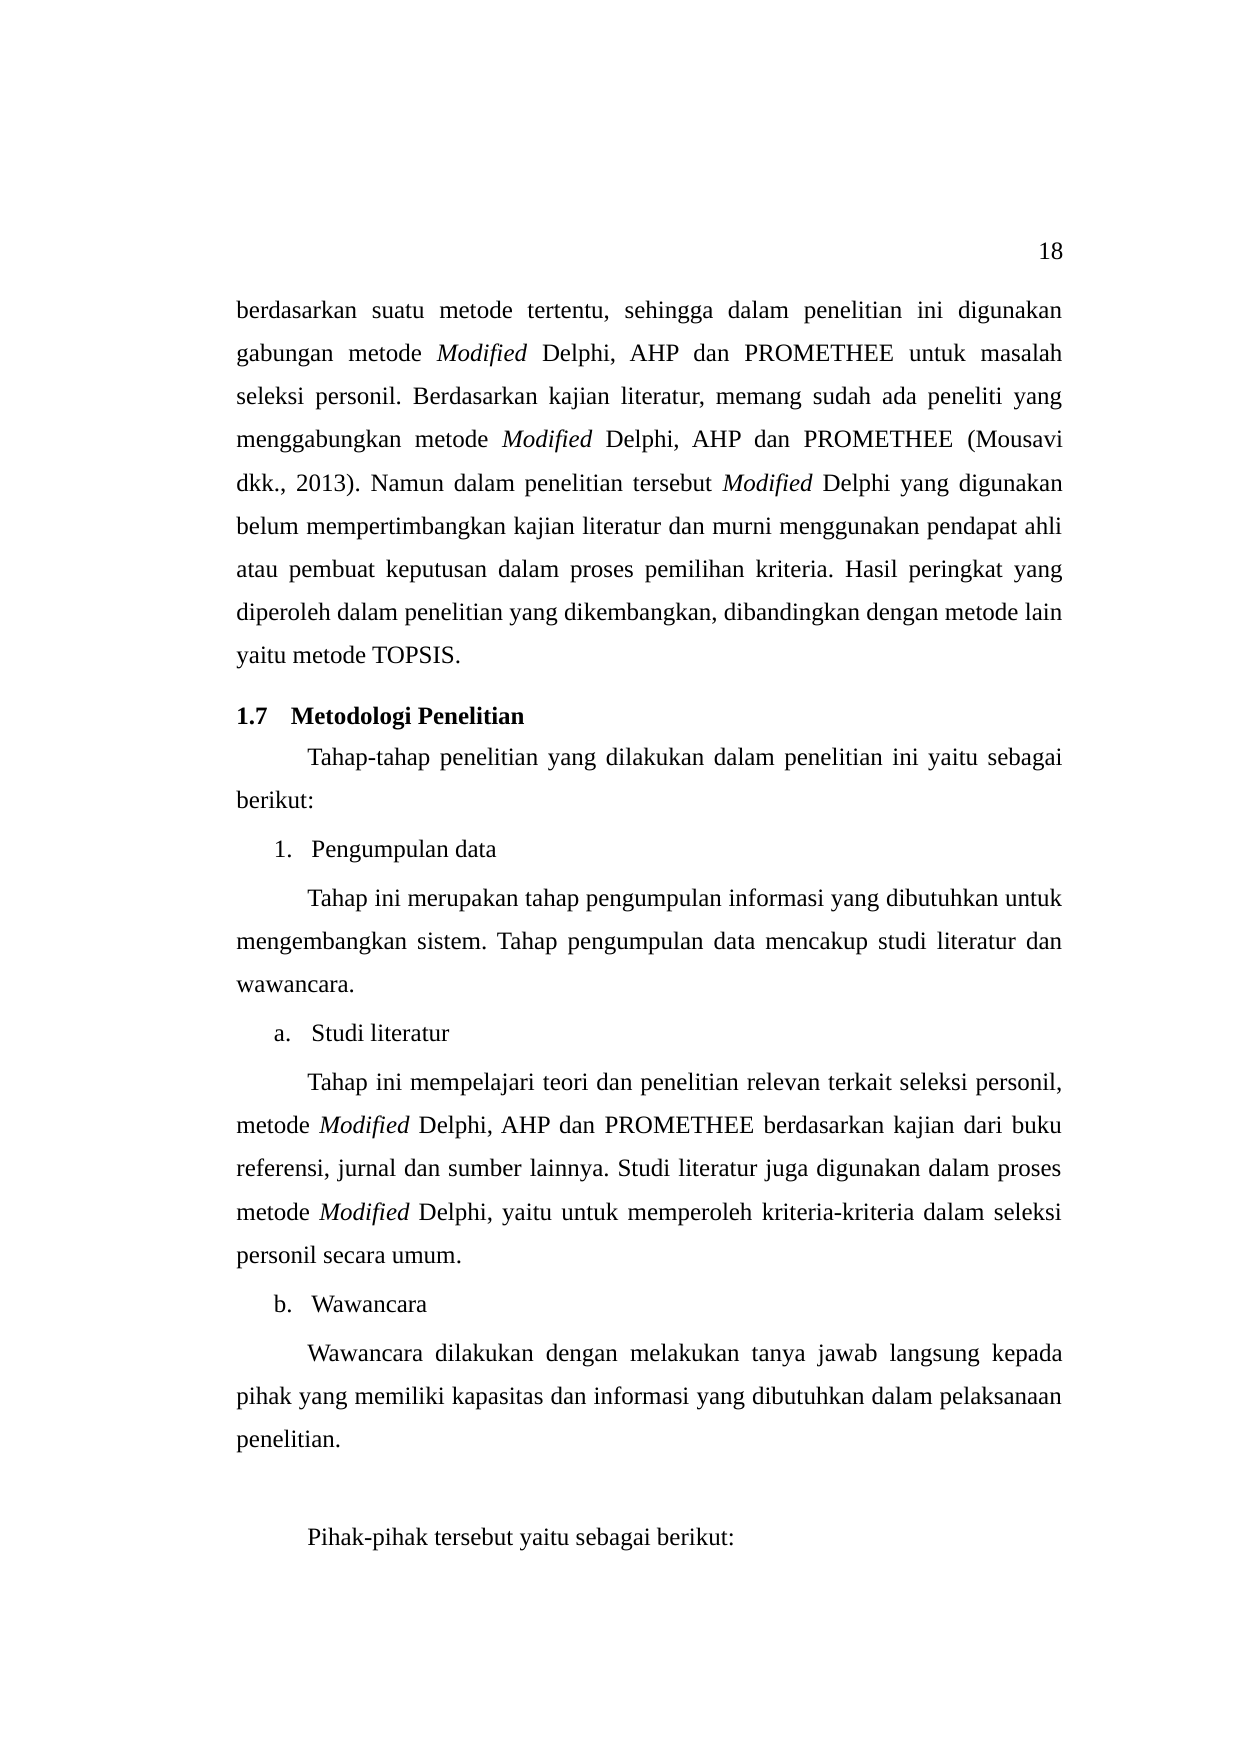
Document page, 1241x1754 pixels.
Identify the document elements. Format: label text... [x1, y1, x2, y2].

text berdasarkan suatu metode tertentu, sehingga dalam penelitian ini digunakan gabungan metode Modified Delphi, AHP dan PROMETHEE untuk masalah seleksi personil. Berdasarkan kajian literatur, memang sudah ada peneliti yang menggabungkan metode Modified Delphi, AHP dan PROMETHEE (Mousavi dkk., 2013). Namun dalam penelitian tersebut Modified Delphi yang digunakan belum mempertimbangkan kajian literatur dan murni menggunakan pendapat ahli atau pembuat keputusan dalam proses pemilihan kriteria. Hasil peringkat yang diperoleh dalam penelitian yang dikembangkan, dibandingkan dengan metode lain yaitu metode TOPSIS. [236, 295, 1063, 669]
text Tahap-tahap penelitian yang dilakukan dalam penelitian ini yaitu sebagai berikut: [236, 742, 1063, 813]
text Tahap ini mempelajari teori dan penelitian relevan terkait seleksi personil, metode Modified Delphi, AHP dan PROMETHEE berdasarkan kajian dari buku referensi, jurnal dan sumber lainnya. Studi literatur juga digunakan dalam proses metode Modified Delphi, yaitu untuk memperoleh kriteria-kriteria dalam seleksi personil secara umum. [236, 1067, 1063, 1268]
list Pengumpulan data [274, 834, 1063, 862]
subtitle Metodologi Penelitian [236, 701, 1063, 730]
text Wawancara dilakukan dengan melakukan tanya jawab langsung kepada pihak yang memiliki kapasitas dan informasi yang dibutuhkan dalam pelaksanaan penelitian. [236, 1338, 1063, 1453]
text Pihak-pihak tersebut yaitu sebagai berikut: [236, 1522, 1063, 1551]
list Studi literatur [274, 1018, 1063, 1047]
text Tahap ini merupakan tahap pengumpulan informasi yang dibutuhkan untuk mengembangkan sistem. Tahap pengumpulan data mencakup studi literatur dan wawancara. [236, 883, 1063, 998]
list Wawancara [274, 1289, 1063, 1317]
